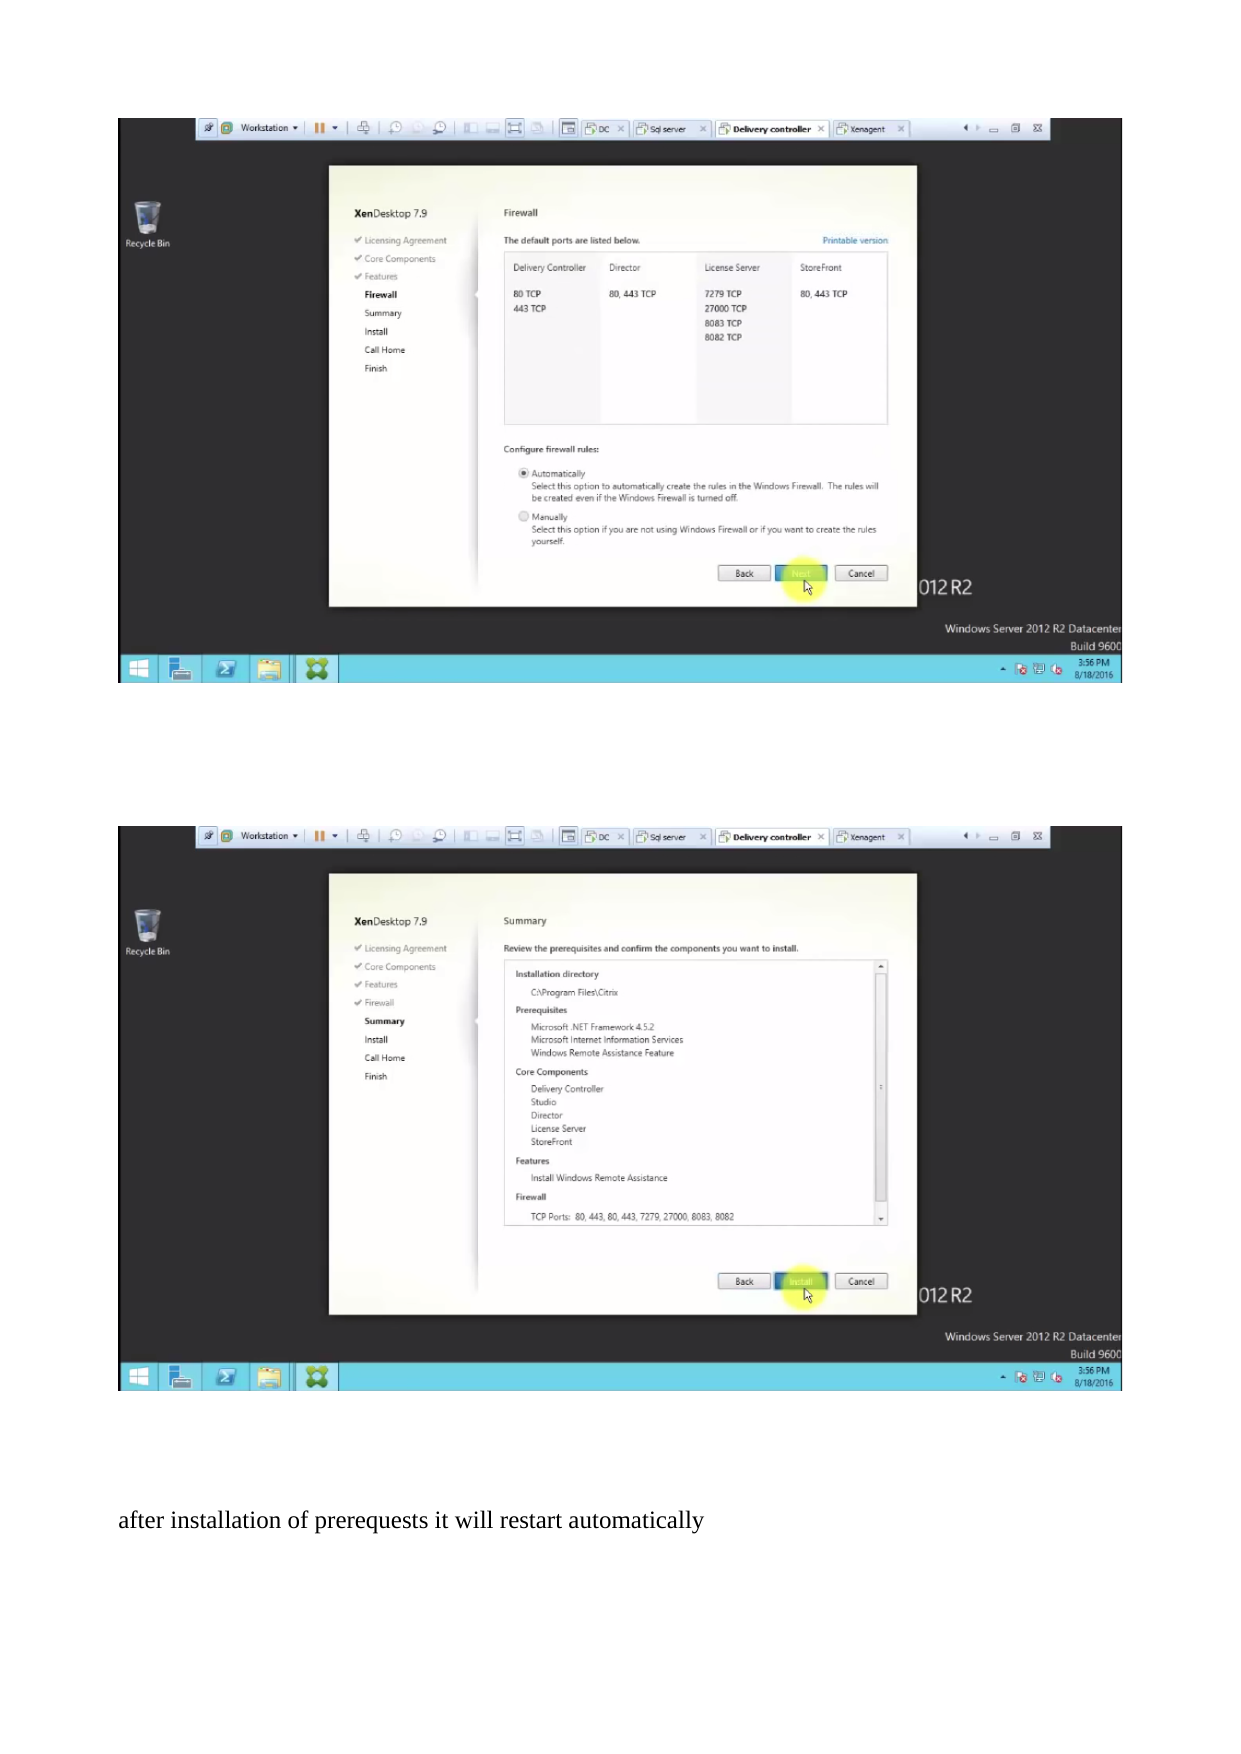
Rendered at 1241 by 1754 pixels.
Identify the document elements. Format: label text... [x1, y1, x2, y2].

picture [118, 118, 1123, 683]
picture [118, 826, 1123, 1391]
text after installation of prerequests it will restart automatically [118, 1506, 1122, 1534]
